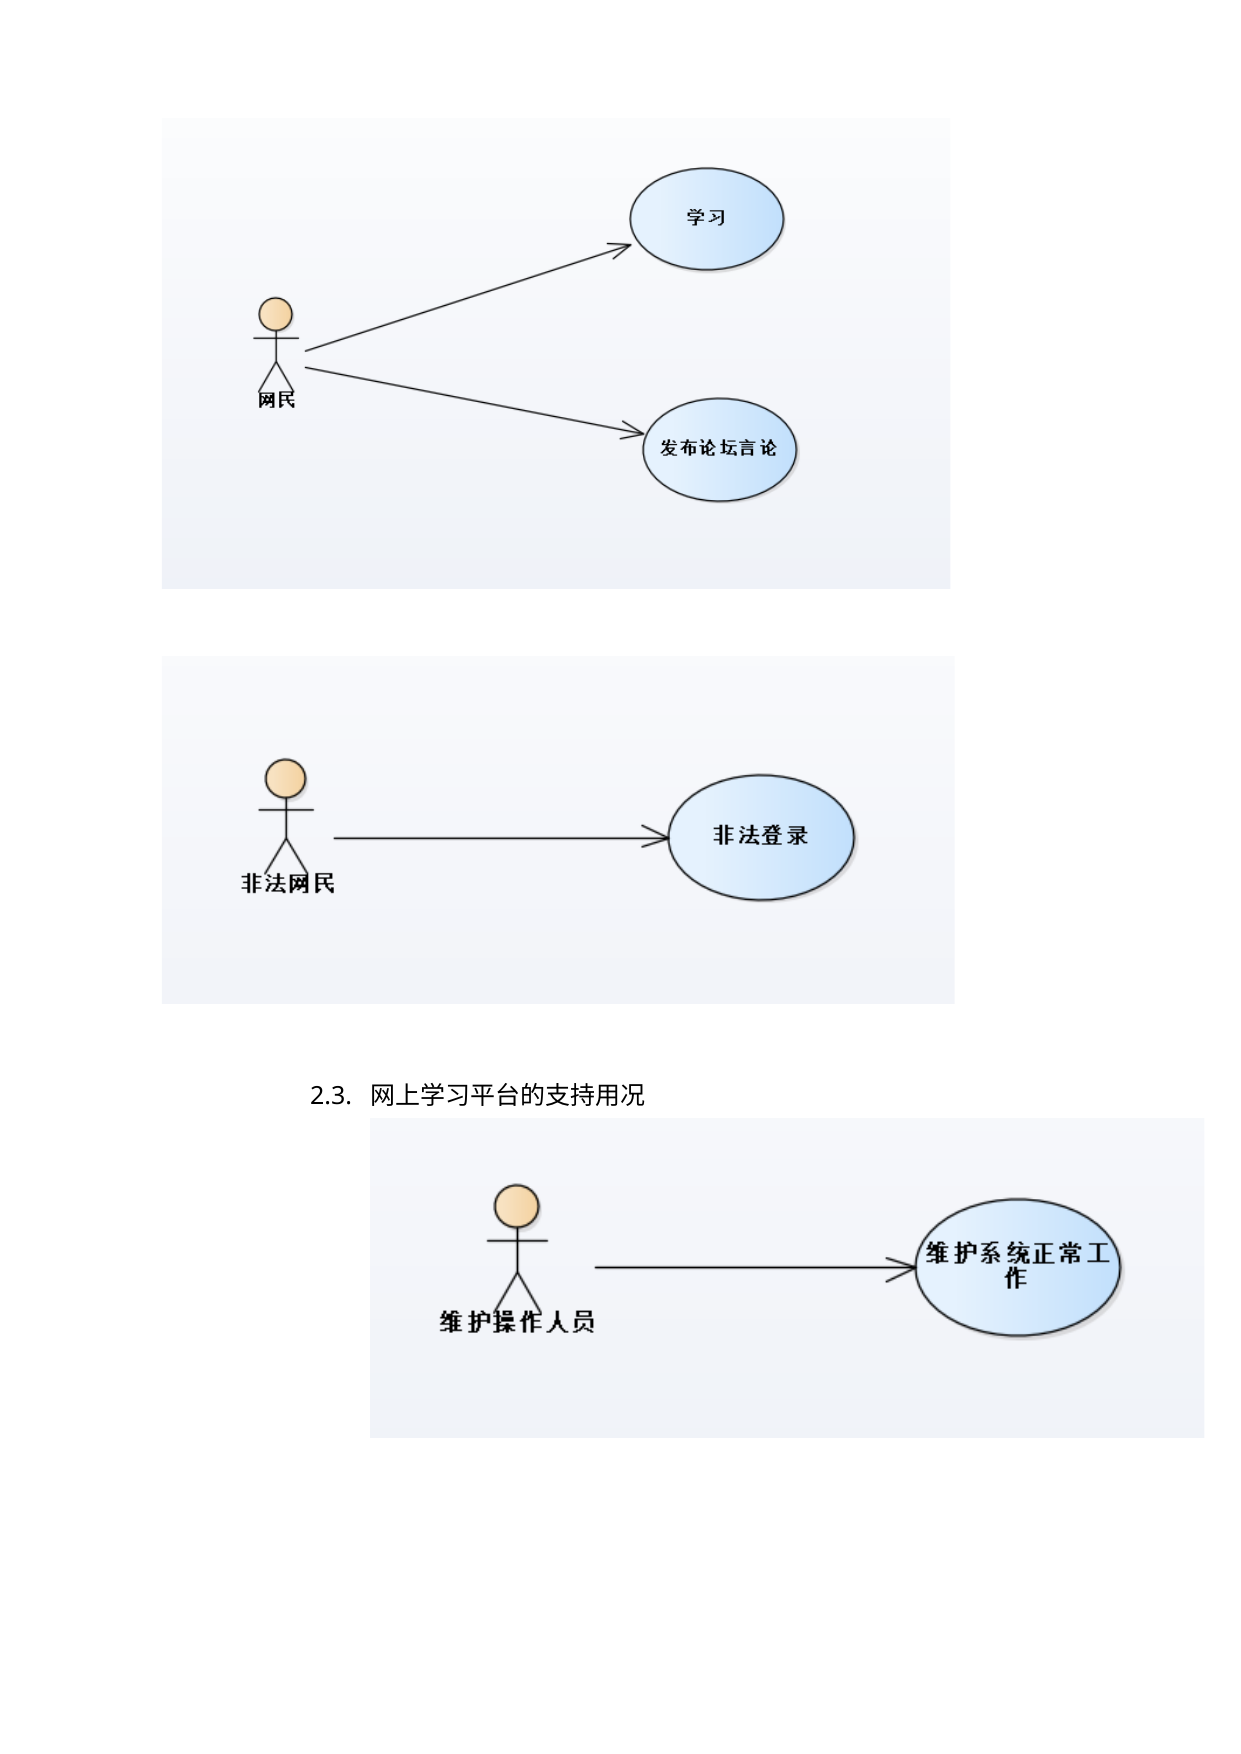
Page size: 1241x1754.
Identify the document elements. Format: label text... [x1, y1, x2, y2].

subtitle 网上学习平台的支持用况 [310, 1075, 1122, 1437]
